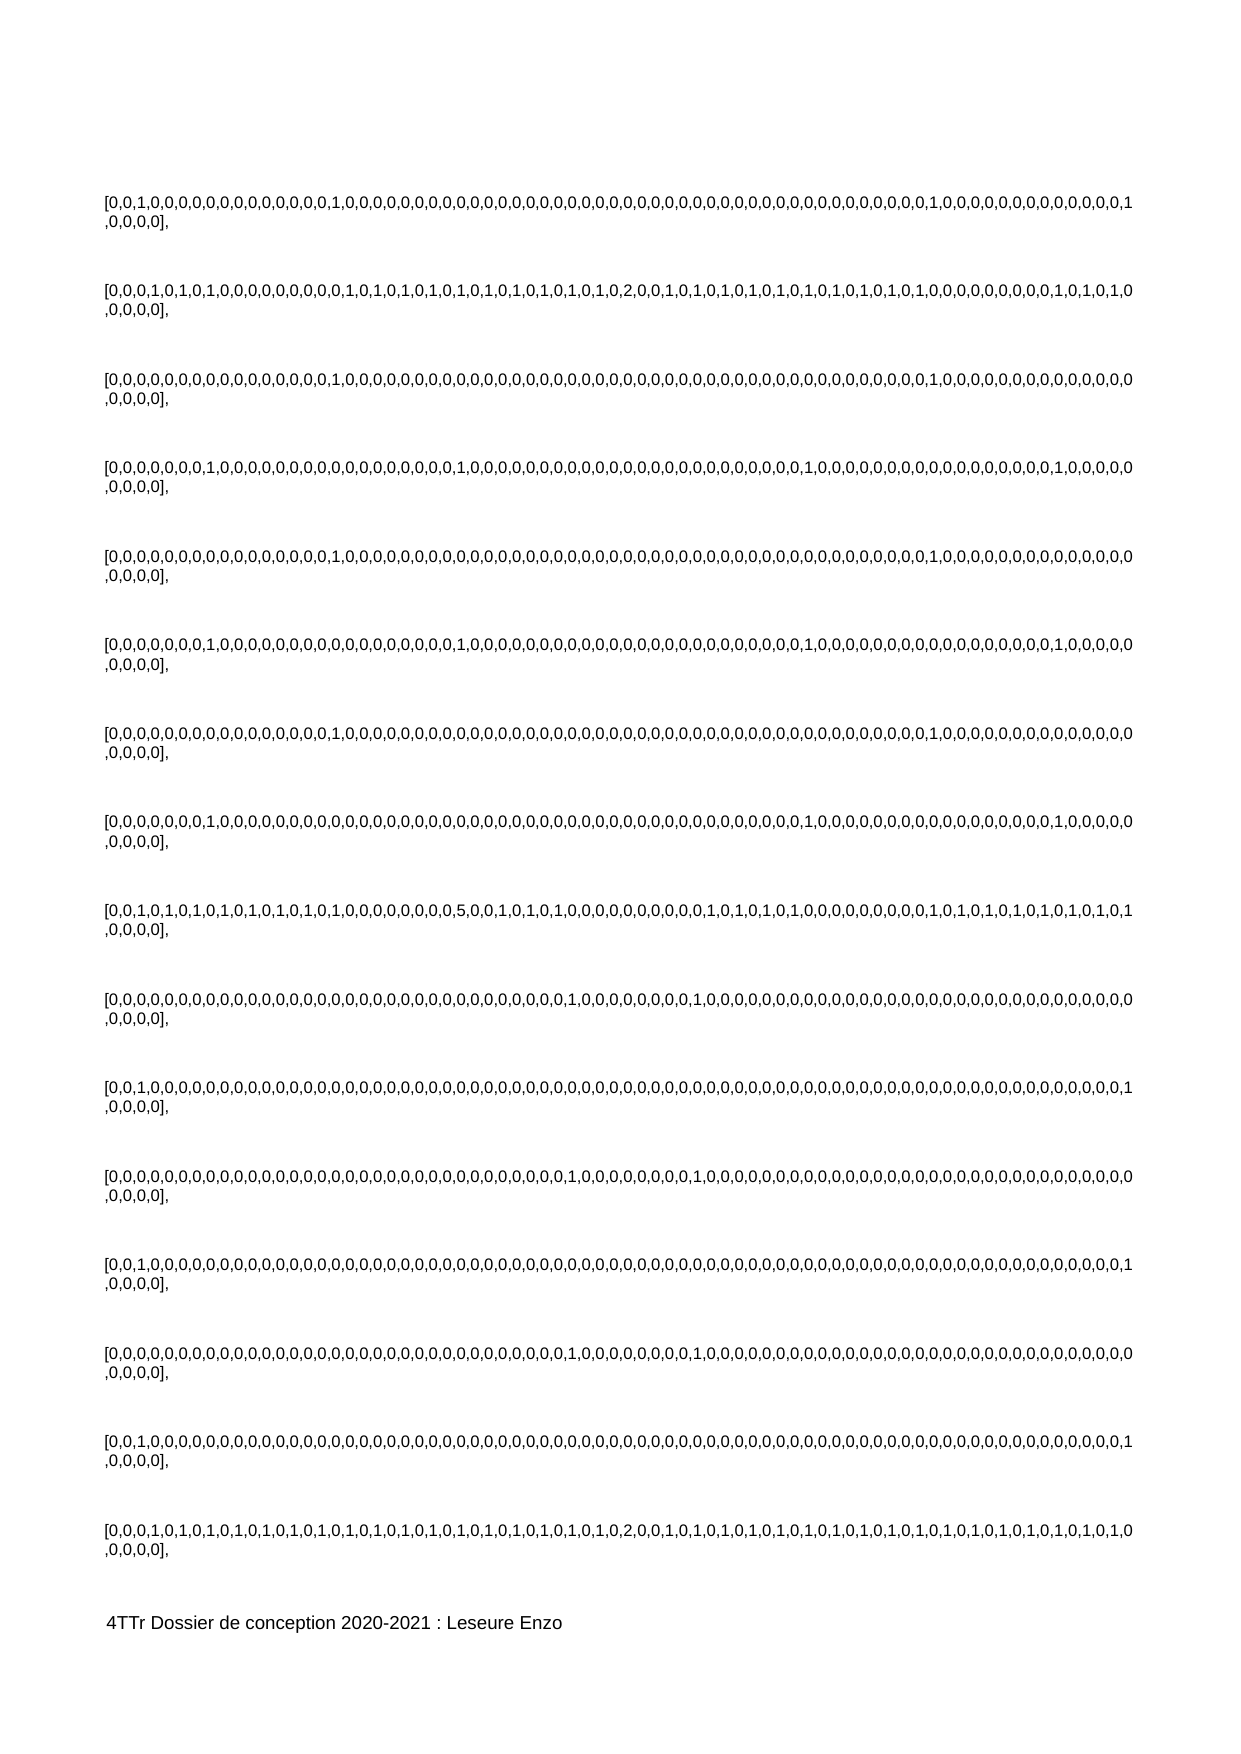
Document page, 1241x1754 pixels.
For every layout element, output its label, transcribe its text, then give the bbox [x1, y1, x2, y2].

text [0,0,0,0,0,0,0,0,0,0,0,0,0,0,0,0,1,0,0,0,0,0,0,0,0,0,0,0,0,0,0,0,0,0,0,0,0,0,0,0,0,0,0,0,0,0,0,0,0,0,0,0,0,0,0,0,0,0,0,1,0,0,0,0,0,0,0,0,0,0,0,0,0,0,0,0,0,0], [104, 331, 1134, 408]
text [0,0,0,0,0,0,0,1,0,0,0,0,0,0,0,0,0,0,0,0,0,0,0,0,0,1,0,0,0,0,0,0,0,0,0,0,0,0,0,0,0,0,0,0,0,0,0,0,0,0,1,0,0,0,0,0,0,0,0,0,0,0,0,0,0,0,0,0,1,0,0,0,0,0,0,0,0,0], [104, 420, 1134, 496]
text [0,0,0,0,0,0,0,0,0,0,0,0,0,0,0,0,0,0,0,0,0,0,0,0,0,0,0,0,0,0,0,0,0,1,0,0,0,0,0,0,0,0,1,0,0,0,0,0,0,0,0,0,0,0,0,0,0,0,0,0,0,0,0,0,0,0,0,0,0,0,0,0,0,0,0,0,0,0], [104, 1305, 1134, 1382]
text [0,0,0,0,0,0,0,1,0,0,0,0,0,0,0,0,0,0,0,0,0,0,0,0,0,1,0,0,0,0,0,0,0,0,0,0,0,0,0,0,0,0,0,0,0,0,0,0,0,0,1,0,0,0,0,0,0,0,0,0,0,0,0,0,0,0,0,0,1,0,0,0,0,0,0,0,0,0], [104, 597, 1134, 673]
text [0,0,0,1,0,1,0,1,0,0,0,0,0,0,0,0,0,1,0,1,0,1,0,1,0,1,0,1,0,1,0,1,0,1,0,1,0,2,0,0,1,0,1,0,1,0,1,0,1,0,1,0,1,0,1,0,1,0,1,0,0,0,0,0,0,0,0,0,1,0,1,0,1,0,0,0,0,0], [104, 243, 1134, 319]
text [0,0,1,0,0,0,0,0,0,0,0,0,0,0,0,0,0,0,0,0,0,0,0,0,0,0,0,0,0,0,0,0,0,0,0,0,0,0,0,0,0,0,0,0,0,0,0,0,0,0,0,0,0,0,0,0,0,0,0,0,0,0,0,0,0,0,0,0,0,0,0,0,0,1,0,0,0,0], [104, 1217, 1134, 1293]
text [0,0,0,1,0,1,0,1,0,1,0,1,0,1,0,1,0,1,0,1,0,1,0,1,0,1,0,1,0,1,0,1,0,1,0,1,0,2,0,0,1,0,1,0,1,0,1,0,1,0,1,0,1,0,1,0,1,0,1,0,1,0,1,0,1,0,1,0,1,0,1,0,1,0,0,0,0,0], [104, 1482, 1134, 1559]
text [0,0,1,0,0,0,0,0,0,0,0,0,0,0,0,0,0,0,0,0,0,0,0,0,0,0,0,0,0,0,0,0,0,0,0,0,0,0,0,0,0,0,0,0,0,0,0,0,0,0,0,0,0,0,0,0,0,0,0,0,0,0,0,0,0,0,0,0,0,0,0,0,0,1,0,0,0,0], [104, 1039, 1134, 1116]
text [0,0,0,0,0,0,0,0,0,0,0,0,0,0,0,0,0,0,0,0,0,0,0,0,0,0,0,0,0,0,0,0,0,1,0,0,0,0,0,0,0,0,1,0,0,0,0,0,0,0,0,0,0,0,0,0,0,0,0,0,0,0,0,0,0,0,0,0,0,0,0,0,0,0,0,0,0,0], [104, 951, 1134, 1028]
text [0,0,1,0,0,0,0,0,0,0,0,0,0,0,0,0,1,0,0,0,0,0,0,0,0,0,0,0,0,0,0,0,0,0,0,0,0,0,0,0,0,0,0,0,0,0,0,0,0,0,0,0,0,0,0,0,0,0,0,1,0,0,0,0,0,0,0,0,0,0,0,0,0,1,0,0,0,0], [104, 154, 1134, 231]
text [0,0,0,0,0,0,0,0,0,0,0,0,0,0,0,0,1,0,0,0,0,0,0,0,0,0,0,0,0,0,0,0,0,0,0,0,0,0,0,0,0,0,0,0,0,0,0,0,0,0,0,0,0,0,0,0,0,0,0,1,0,0,0,0,0,0,0,0,0,0,0,0,0,0,0,0,0,0], [104, 685, 1134, 762]
text [0,0,0,0,0,0,0,0,0,0,0,0,0,0,0,0,1,0,0,0,0,0,0,0,0,0,0,0,0,0,0,0,0,0,0,0,0,0,0,0,0,0,0,0,0,0,0,0,0,0,0,0,0,0,0,0,0,0,0,1,0,0,0,0,0,0,0,0,0,0,0,0,0,0,0,0,0,0], [104, 508, 1134, 585]
text [0,0,0,0,0,0,0,1,0,0,0,0,0,0,0,0,0,0,0,0,0,0,0,0,0,0,0,0,0,0,0,0,0,0,0,0,0,0,0,0,0,0,0,0,0,0,0,0,0,0,1,0,0,0,0,0,0,0,0,0,0,0,0,0,0,0,0,0,1,0,0,0,0,0,0,0,0,0], [104, 774, 1134, 851]
text [0,0,1,0,1,0,1,0,1,0,1,0,1,0,1,0,1,0,0,0,0,0,0,0,0,5,0,0,1,0,1,0,1,0,0,0,0,0,0,0,0,0,0,1,0,1,0,1,0,1,0,0,0,0,0,0,0,0,0,1,0,1,0,1,0,1,0,1,0,1,0,1,0,1,0,0,0,0], [104, 862, 1134, 939]
text [0,0,1,0,0,0,0,0,0,0,0,0,0,0,0,0,0,0,0,0,0,0,0,0,0,0,0,0,0,0,0,0,0,0,0,0,0,0,0,0,0,0,0,0,0,0,0,0,0,0,0,0,0,0,0,0,0,0,0,0,0,0,0,0,0,0,0,0,0,0,0,0,0,1,0,0,0,0], [104, 1394, 1134, 1470]
text [0,0,0,0,0,0,0,0,0,0,0,0,0,0,0,0,0,0,0,0,0,0,0,0,0,0,0,0,0,0,0,0,0,1,0,0,0,0,0,0,0,0,1,0,0,0,0,0,0,0,0,0,0,0,0,0,0,0,0,0,0,0,0,0,0,0,0,0,0,0,0,0,0,0,0,0,0,0], [104, 1128, 1134, 1205]
